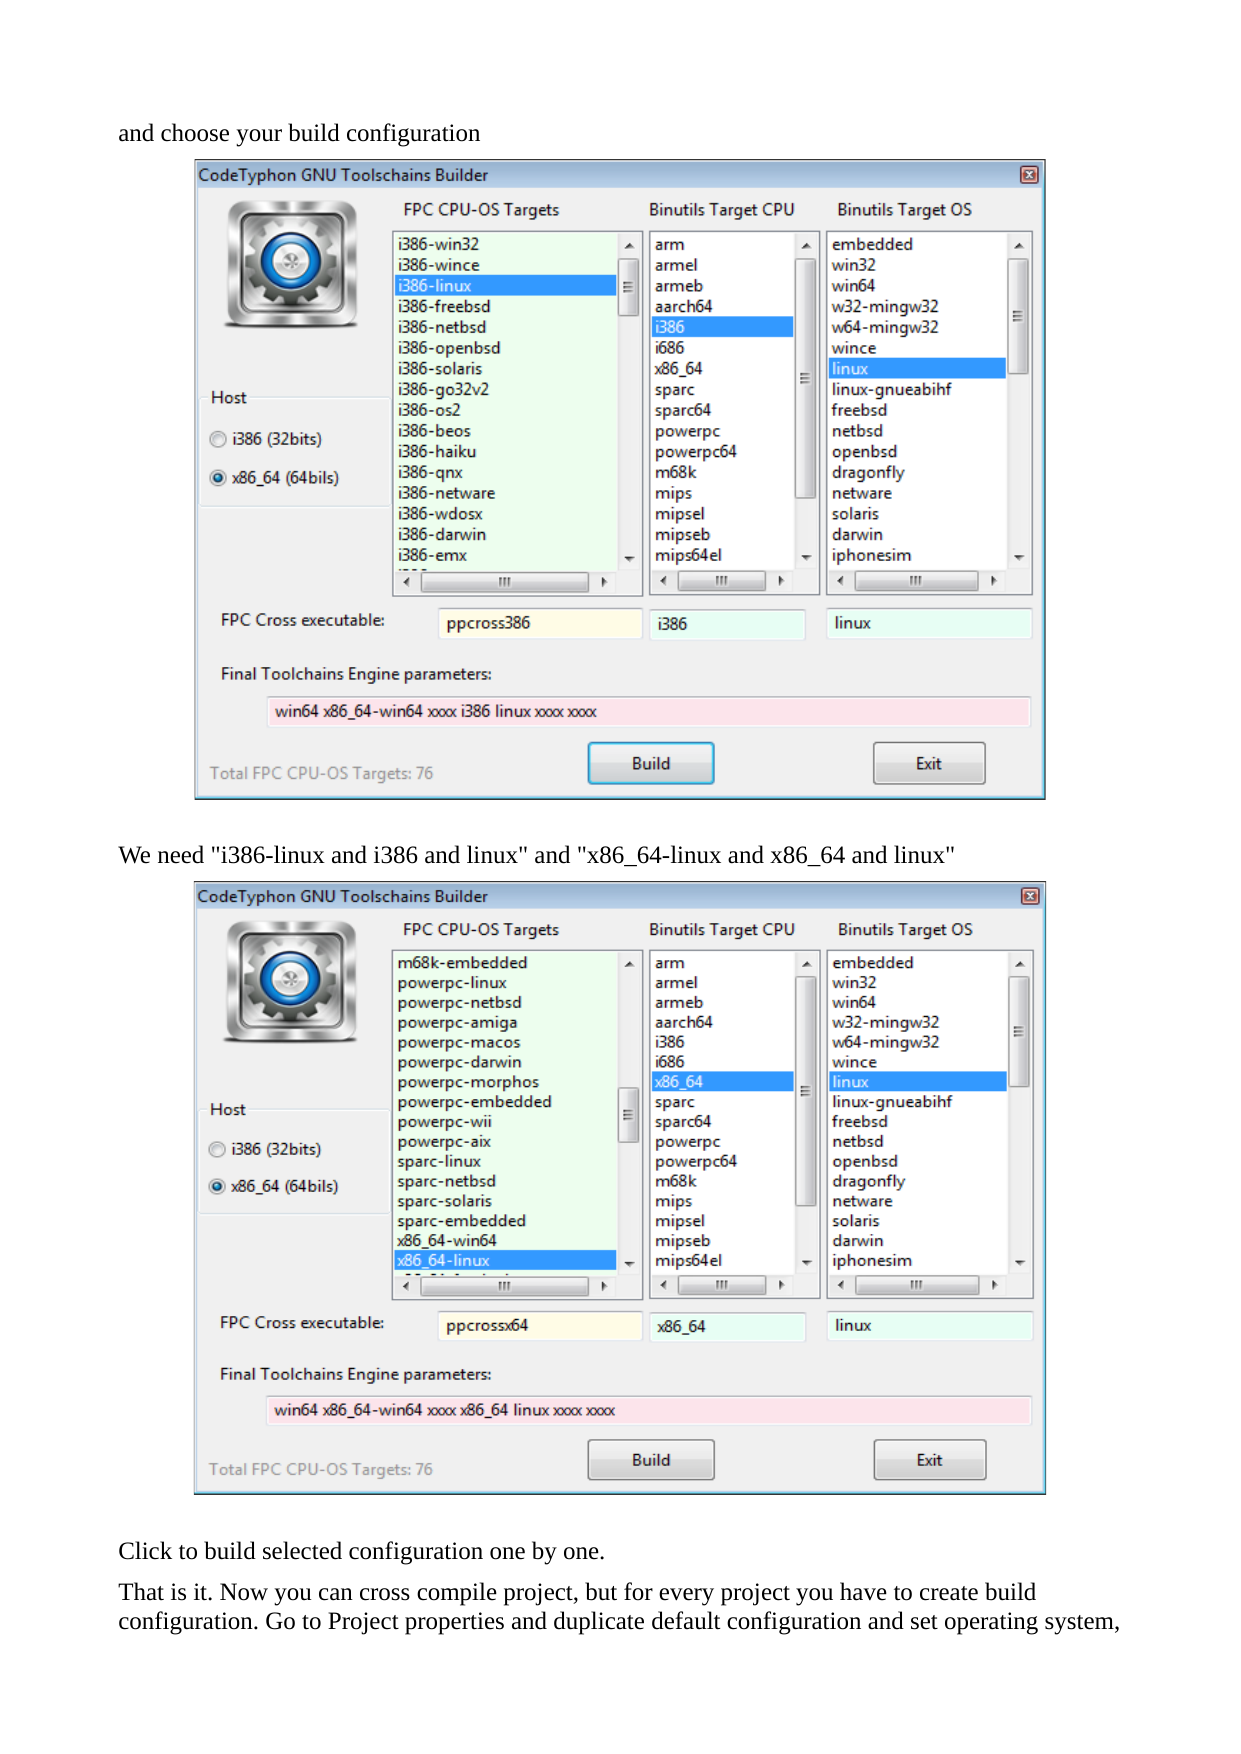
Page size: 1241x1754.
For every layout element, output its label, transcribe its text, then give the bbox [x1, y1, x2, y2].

text That is it. Now you can cross compile project, but for every project you have to create build configuration. Go to Project properties and duplicate default configuration and set operating system, [118, 1577, 1122, 1635]
text Click to build selected configuration one by one. [118, 1536, 1122, 1565]
text and choose your build configuration [118, 118, 1122, 147]
picture [194, 159, 1046, 800]
text We need "i386-linux and i386 and linux" and "x86_64-linux and x86_64 and linux" [118, 841, 1122, 869]
picture [193, 881, 1047, 1495]
